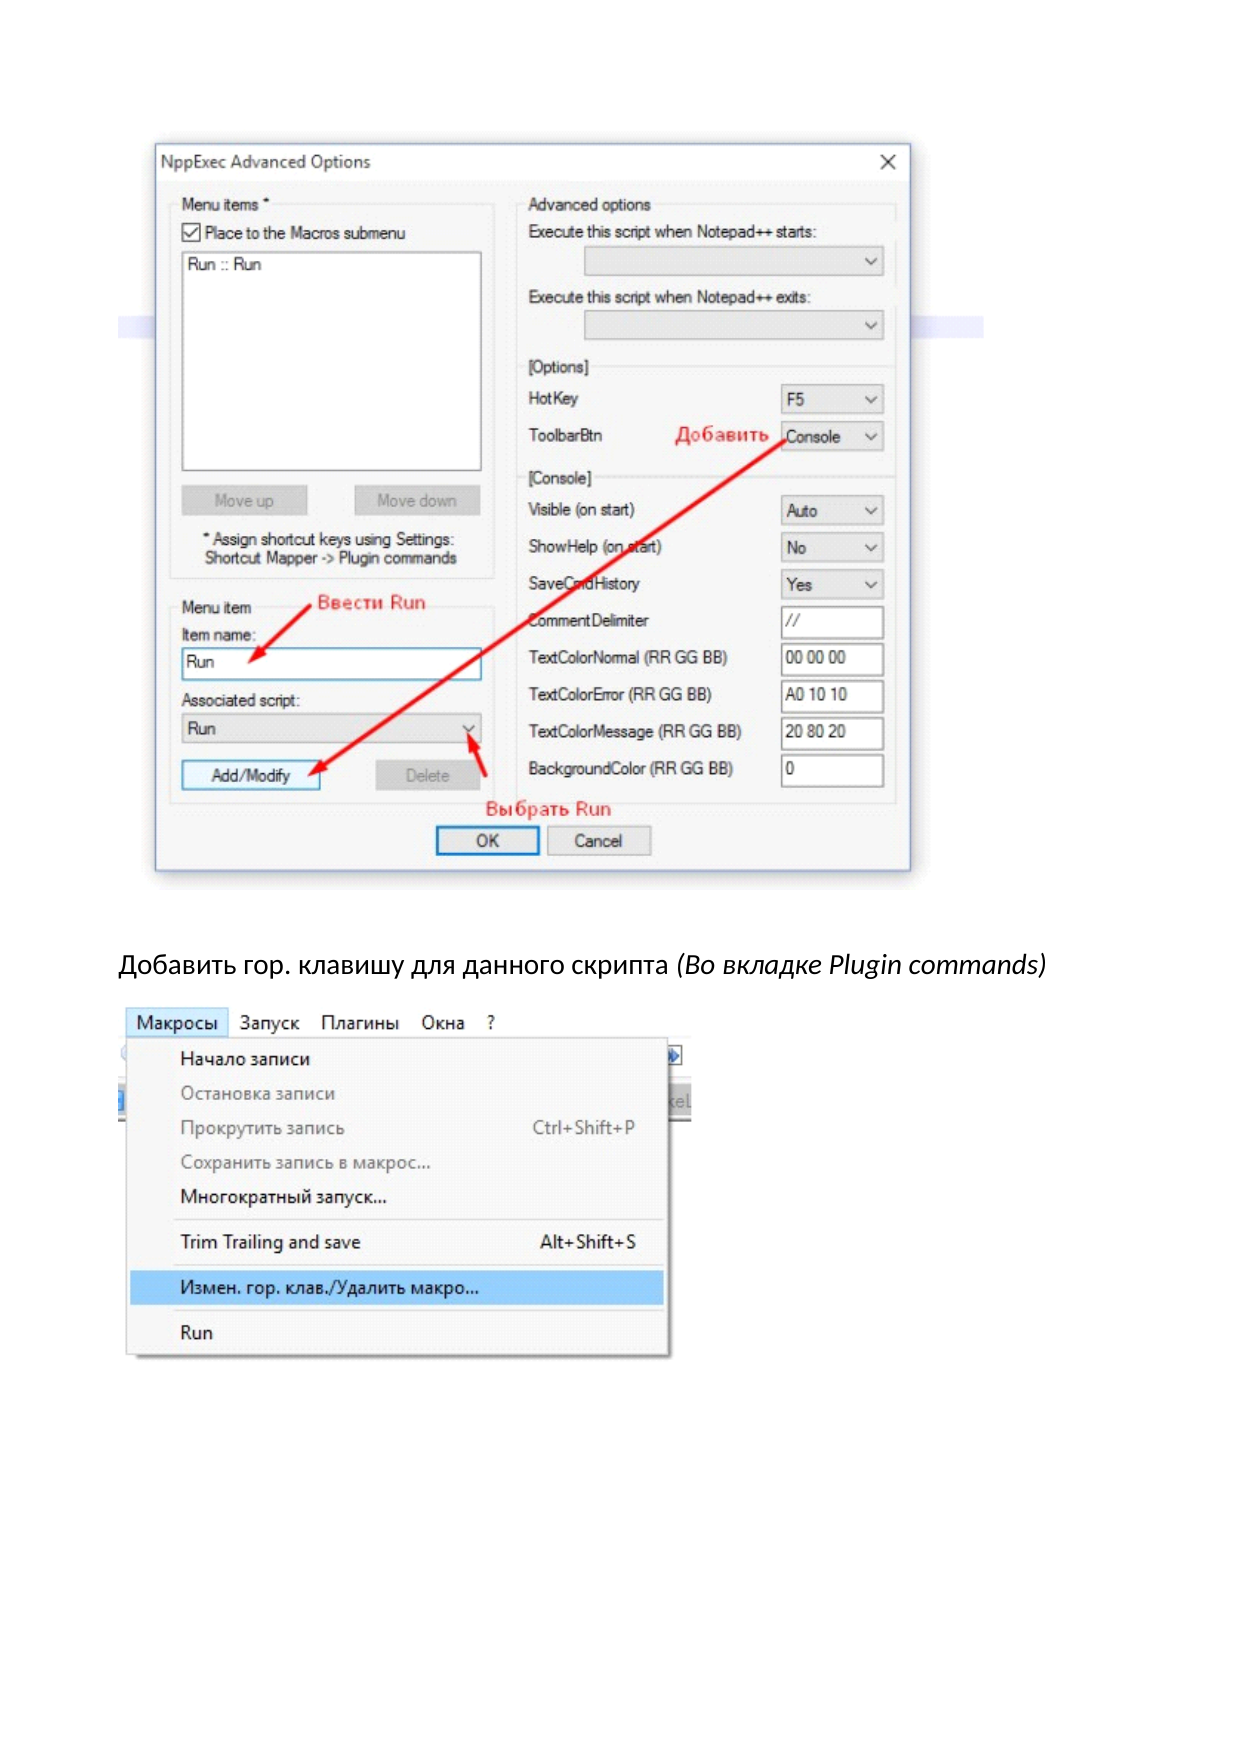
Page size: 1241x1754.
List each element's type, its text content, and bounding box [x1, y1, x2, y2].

text Добавить гор. клавишу для данного скрипта (Во вкладке Plugin commands) [118, 946, 1122, 982]
